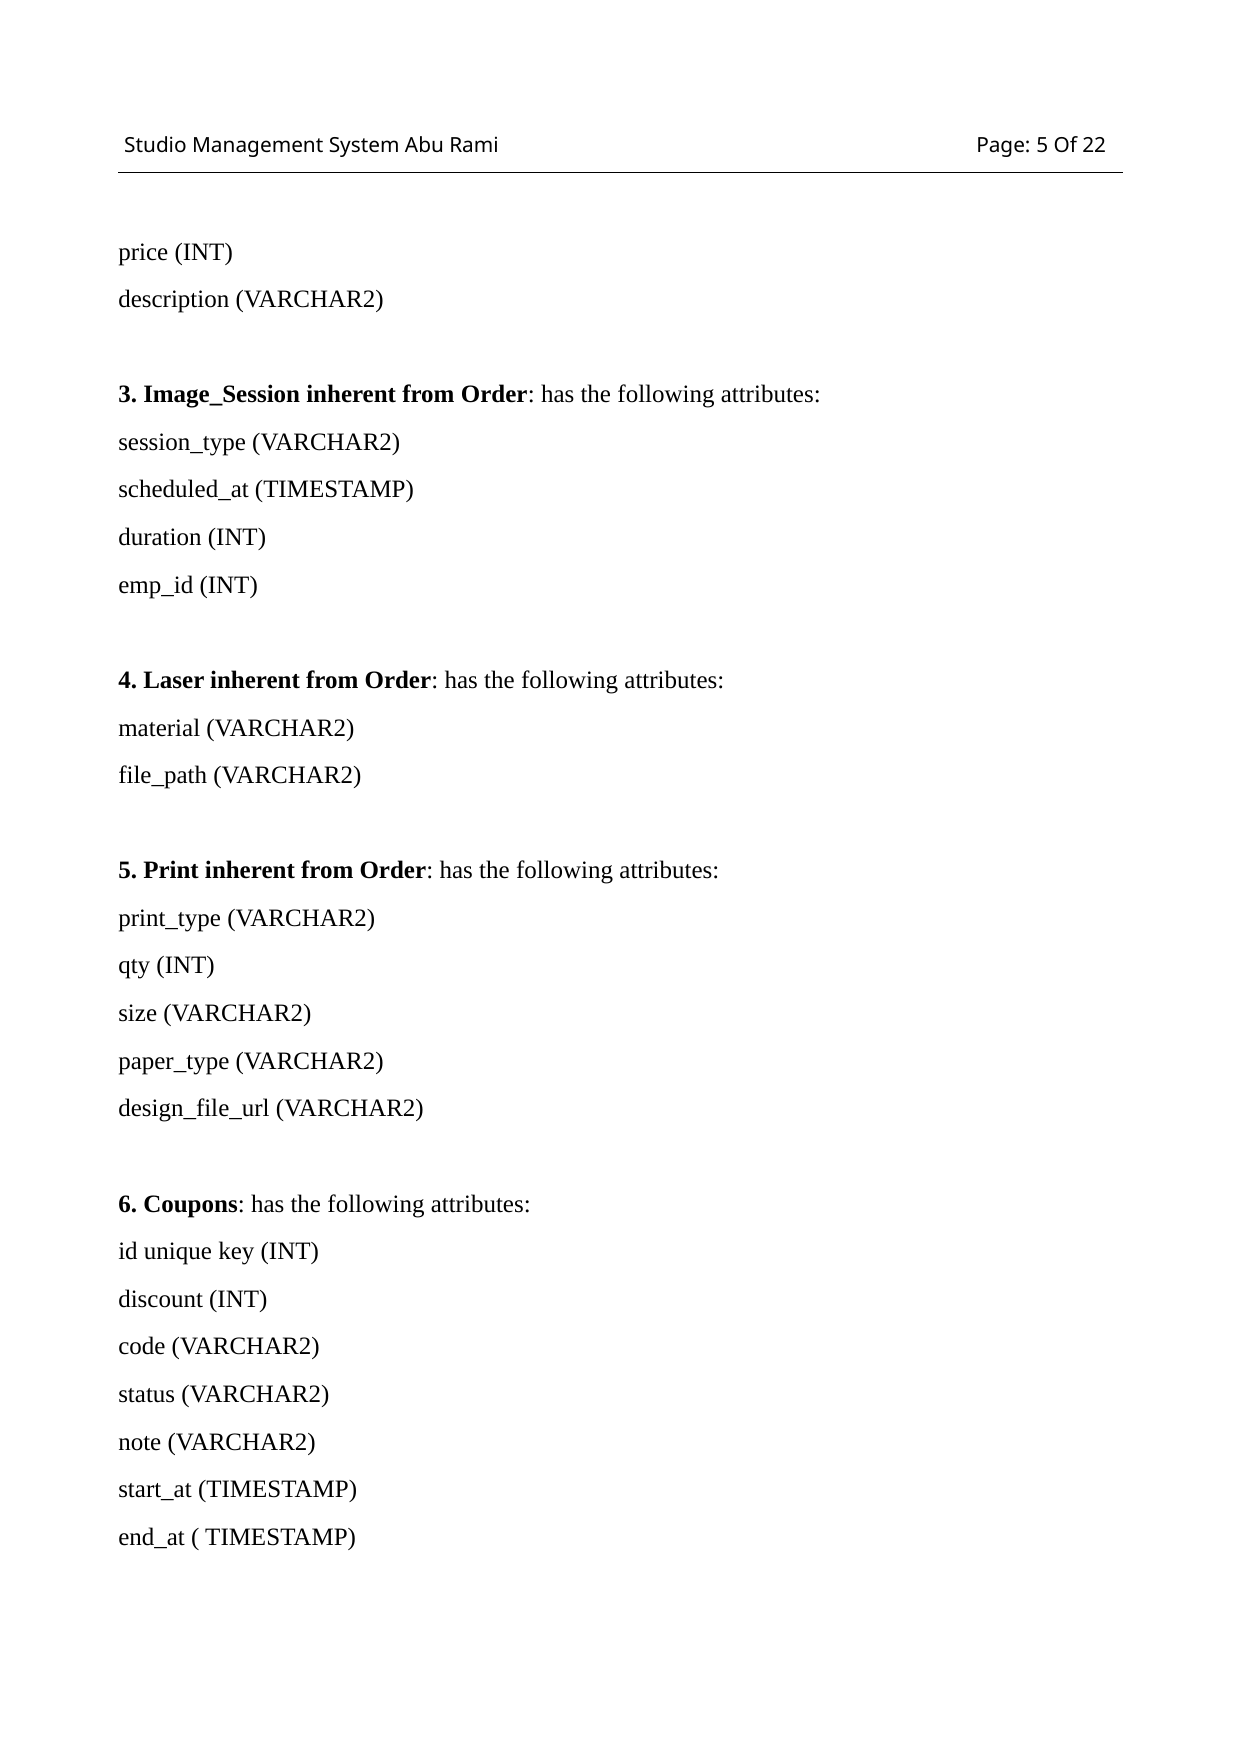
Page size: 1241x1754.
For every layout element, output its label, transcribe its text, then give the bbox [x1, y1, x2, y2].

text scheduled_at (TIMESTAMP) [118, 474, 1122, 503]
text paper_type (VARCHAR2) [118, 1046, 1122, 1074]
text note (VARCHAR2) [118, 1427, 1122, 1455]
text 4. Laser inherent from Order: has the following attributes: [118, 665, 1122, 694]
text id unique key (INT) [118, 1236, 1122, 1265]
text session_type (VARCHAR2) [118, 427, 1122, 456]
text 5. Print inherent from Order: has the following attributes: [118, 855, 1122, 884]
text discount (INT) [118, 1284, 1122, 1313]
text price (INT) [118, 237, 1122, 265]
text duration (INT) [118, 522, 1122, 551]
text code (VARCHAR2) [118, 1331, 1122, 1360]
text status (VARCHAR2) [118, 1379, 1122, 1408]
text design_file_url (VARCHAR2) [118, 1093, 1122, 1122]
text emp_id (INT) [118, 570, 1122, 598]
text description (VARCHAR2) [118, 284, 1122, 313]
text start_at (TIMESTAMP) [118, 1474, 1122, 1503]
text 6. Coupons: has the following attributes: [118, 1189, 1122, 1217]
text size (VARCHAR2) [118, 998, 1122, 1027]
text qty (INT) [118, 951, 1122, 979]
text material (VARCHAR2) [118, 713, 1122, 741]
text print_type (VARCHAR2) [118, 903, 1122, 932]
text file_path (VARCHAR2) [118, 760, 1122, 789]
text end_at ( TIMESTAMP) [118, 1522, 1122, 1551]
text 3. Image_Session inherent from Order: has the following attributes: [118, 379, 1122, 408]
